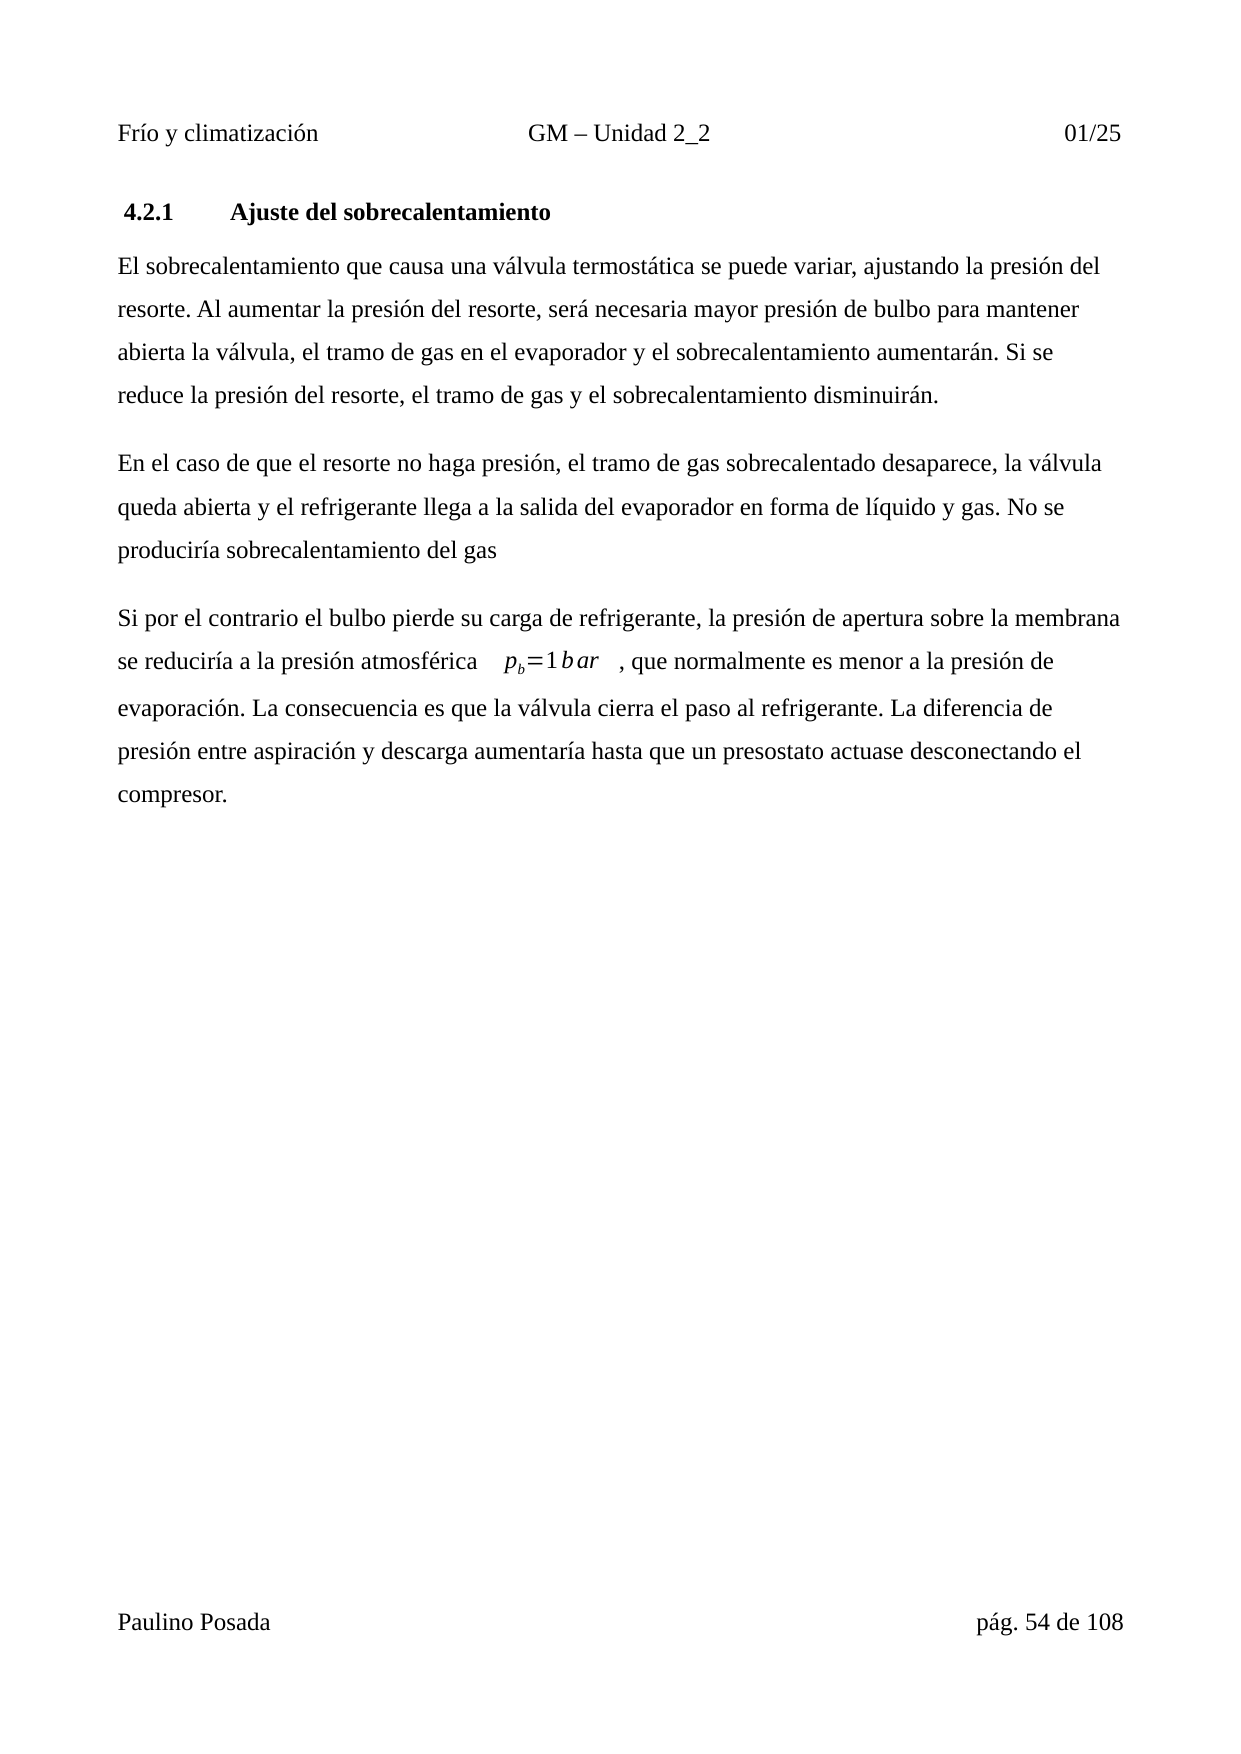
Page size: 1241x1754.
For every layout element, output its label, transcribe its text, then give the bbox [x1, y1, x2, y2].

text En el caso de que el resorte no haga presión, el tramo de gas sobrecalentado desaparece, la válvula queda abierta y el refrigerante llega a la salida del evaporador en forma de líquido y gas. No se produciría sobrecalentamiento del gas [117, 448, 1123, 563]
text Si por el contrario el bulbo pierde su carga de refrigerante, la presión de apertura sobre la membrana se reduciría a la presión atmosférica , que normalmente es menor a la presión de evaporación. La consecuencia es que la válvula cierra el paso al refrigerante. La diferencia de presión entre aspiración y descarga aumentaría hasta que un presostato actuase desconectando el compresor. [117, 603, 1123, 808]
text El sobrecalentamiento que causa una válvula termostática se puede variar, ajustando la presión del resorte. Al aumentar la presión del resorte, será necesaria mayor presión de bulbo para mantener abierta la válvula, el tramo de gas en el evaporador y el sobrecalentamiento aumentarán. Si se reduce la presión del resorte, el tramo de gas y el sobrecalentamiento disminuirán. [117, 251, 1123, 409]
subtitle Ajuste del sobrecalentamiento [117, 197, 1123, 226]
